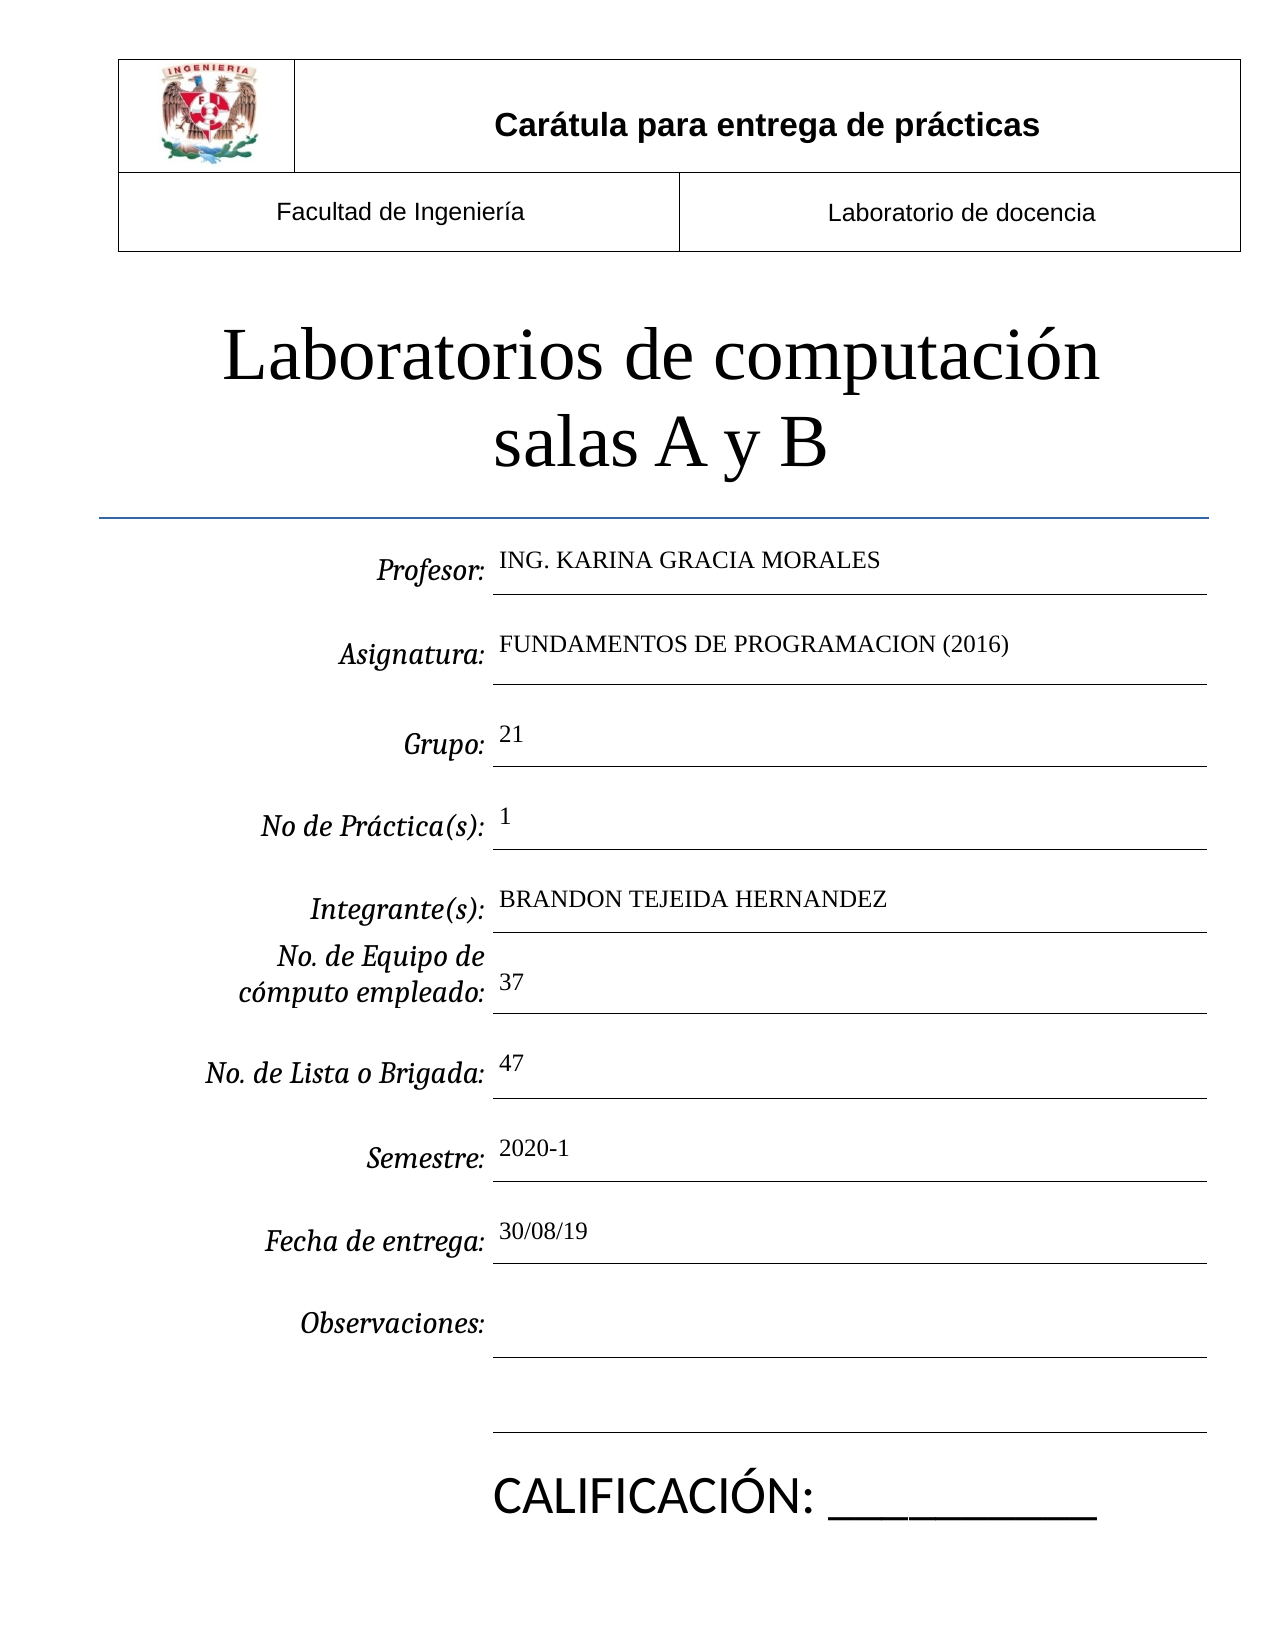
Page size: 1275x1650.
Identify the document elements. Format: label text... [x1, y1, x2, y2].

table_cell No. de Lista o Brigada: [118, 1013, 493, 1098]
text salas A y B [118, 396, 1205, 482]
table_header ING. KARINA GRACIA MORALES [493, 519, 1207, 594]
text CALIFICACIÓN: __________ [118, 1461, 1205, 1527]
table_header [493, 511, 1207, 517]
table_cell Laboratorio de docencia [680, 173, 1240, 251]
table_cell [493, 1264, 1207, 1356]
table_cell No de Práctica(s): [118, 766, 493, 849]
table_cell Grupo: [118, 684, 493, 766]
table_cell 30/08/19 [493, 1182, 1207, 1263]
table_cell Observaciones: [118, 1263, 493, 1356]
table_cell No. de Equipo de cómputo empleado: [118, 932, 493, 1013]
text Laboratorios de computación [118, 310, 1205, 396]
table_cell BRANDON TEJEIDA HERNANDEZ [493, 850, 1207, 932]
table_cell 21 [493, 685, 1207, 766]
table_header [118, 511, 493, 517]
table_cell 37 [493, 933, 1207, 1013]
table_header Carátula para entrega de prácticas [295, 60, 1240, 172]
table_header [119, 60, 294, 172]
table_cell Asignatura: [118, 594, 493, 684]
table_cell [493, 1358, 1207, 1431]
table_cell Facultad de Ingeniería [119, 173, 679, 251]
table_cell FUNDAMENTOS DE PROGRAMACION (2016) [493, 595, 1207, 684]
table_cell 1 [493, 767, 1207, 849]
table_cell 47 [493, 1014, 1207, 1098]
table_header Profesor: [118, 519, 493, 594]
table_cell Semestre: [118, 1098, 493, 1181]
table_cell Integrante(s): [118, 849, 493, 932]
table_cell [118, 1356, 493, 1431]
table_cell 2020-1 [493, 1099, 1207, 1181]
table_cell Fecha de entrega: [118, 1181, 493, 1263]
